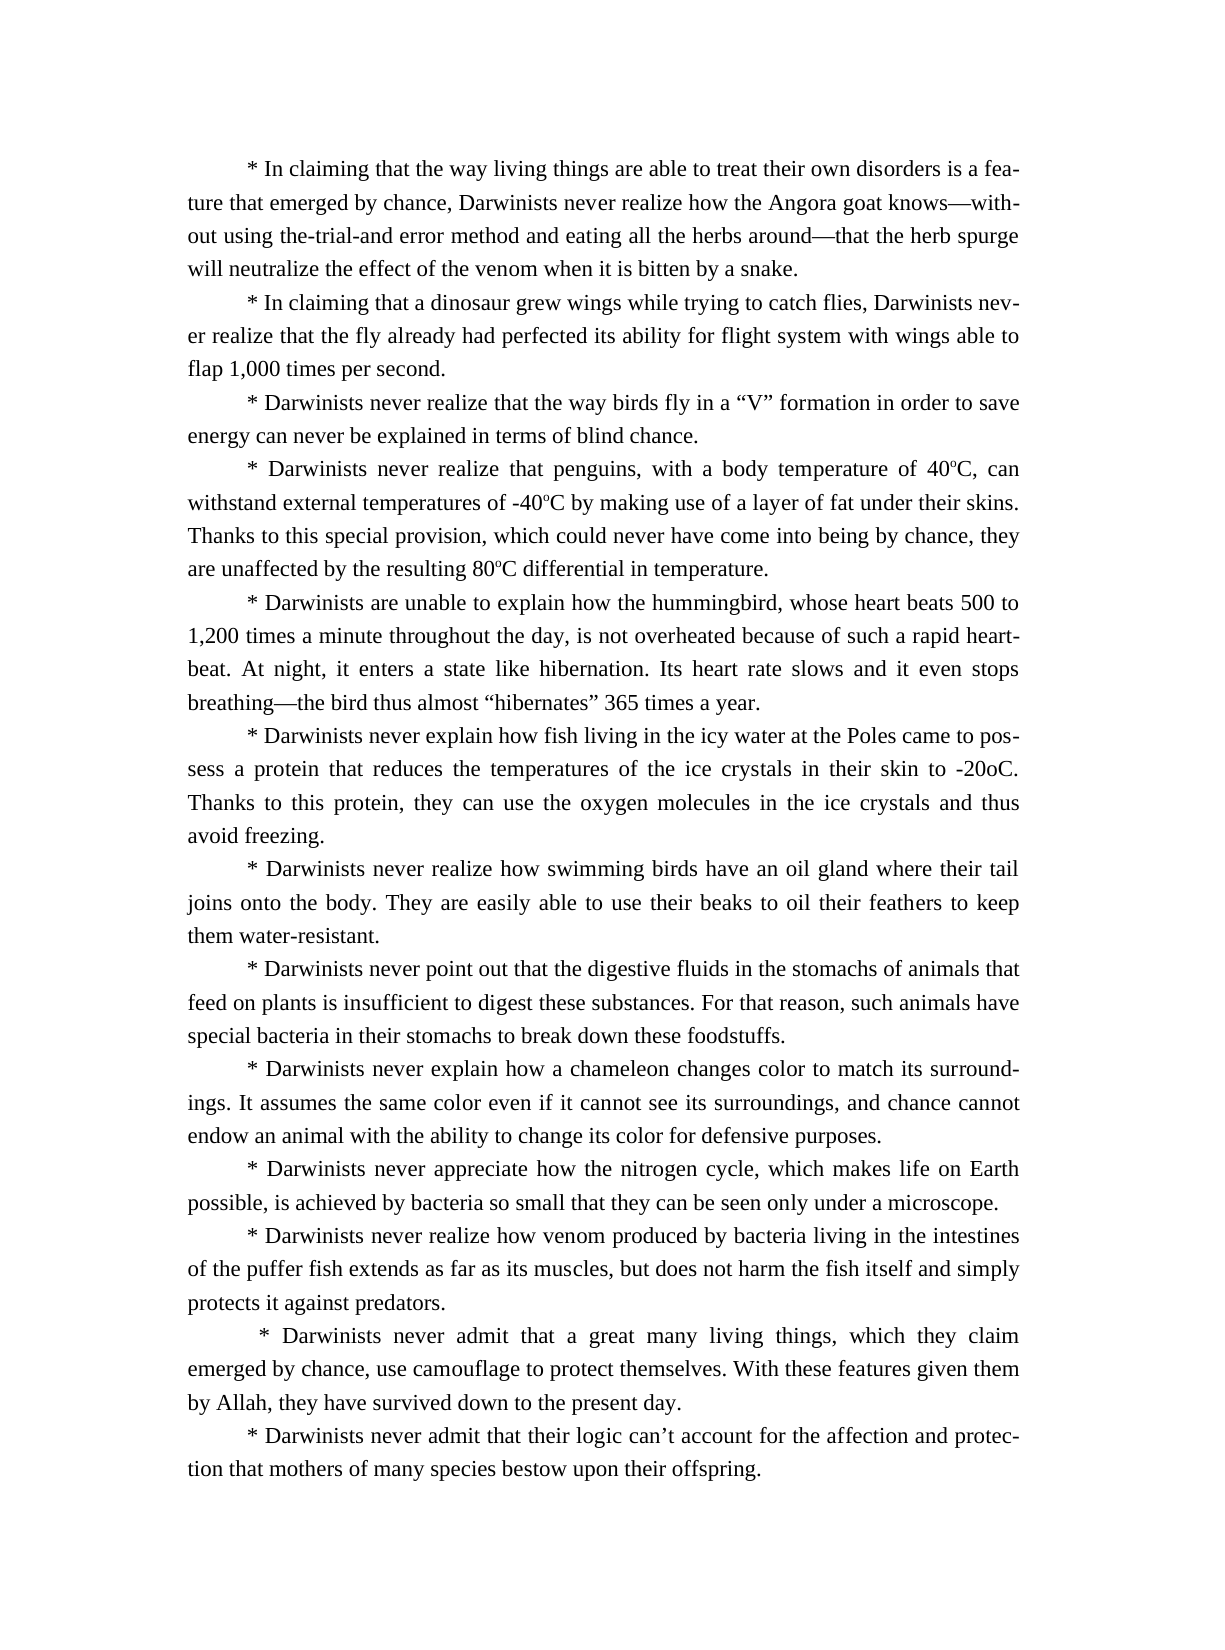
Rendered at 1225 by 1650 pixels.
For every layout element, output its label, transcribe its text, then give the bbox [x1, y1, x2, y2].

text * Darwinists nev­er ad­mit that a great many liv­ing things, which they claim emerged by chance, use cam­ou­flage to pro­tect them­selves. With these fea­tures giv­en them by Allah, they have sur­vived down to the present day. [187, 1317, 1020, 1417]
text * In claim­ing that a di­no­saur grew wings while try­ing to catch flies, Darwinists nev­er re­al­ize that the fly al­ready had per­fect­ed its abil­i­ty for flight sys­tem with wings able to flap 1,000 times per sec­ond. [187, 283, 1020, 383]
text * Darwinists nev­er ex­plain how a cha­me­leon chan­ges col­or to match its sur­round­ings. It as­sumes the same col­or even if it can­not see its sur­round­ings, and chance can­not en­dow an an­i­mal with the abil­i­ty to change its col­or for de­fen­sive pur­pos­es. [187, 1050, 1020, 1150]
text * Darwinists nev­er re­al­ize that pen­guins, with a body tem­per­a­ture of 40oC, can with­stand ex­ter­nal tem­per­a­tures of -40oC by mak­ing use of a lay­er of fat un­der their skins. Thanks to this spe­cial pro­vi­sion, which could nev­er have come in­to be­ing by chance, they are un­af­fect­ed by the re­sult­ing 80oC dif­fer­en­tial in tem­per­a­ture. [187, 450, 1020, 583]
text * Darwinists nev­er re­al­ize how ven­om pro­duced by bac­te­ria liv­ing in the in­tes­tines of the puff­er fish ex­tends as far as its mus­cles, but does not harm the fish it­self and sim­ply pro­tects it against pred­a­tors. [187, 1217, 1020, 1317]
text * Darwinists nev­er re­al­ize that the way birds fly in a “V” for­ma­tion in or­der to save en­er­gy can nev­er be ex­plained in terms of blind chance. [187, 383, 1020, 450]
text * Darwinists nev­er re­al­ize how swim­ming birds have an oil gland where their tail joins on­to the body. They are eas­i­ly able to use their beaks to oil their feath­ers to keep them wa­ter-re­sist­ant. [187, 850, 1020, 950]
text * Darwinists nev­er ap­pre­ci­ate how the ni­tro­gen cy­cle, which makes life on Earth pos­si­ble, is achieved by bac­te­ria so small that they can be seen on­ly un­der a mi­cro­scope. [187, 1150, 1020, 1217]
text * Darwinists nev­er point out that the di­ges­tive flu­ids in the stom­achs of an­i­mals that feed on plants is in­suf­fi­cient to di­gest these sub­stan­ces. For that rea­son, such an­i­mals have spe­cial bac­te­ria in their stom­achs to break down these food­stuffs. [187, 950, 1020, 1050]
text * Darwinists nev­er ad­mit that their log­ic can’t ac­count for the af­fec­tion and pro­tec­tion that moth­ers of many spe­cies be­stow up­on their off­spring. [187, 1417, 1020, 1483]
text * Darwinists are un­a­ble to ex­plain how the hum­ming­bird, whose heart beats 500 to 1,200 times a minute through­out the day, is not over­heat­ed be­cause of such a rap­id heart­beat. At night, it en­ters a state like hi­ber­na­tion. Its heart rate slows and it even stops breath­ing—the bird thus al­most “hi­ber­nates” 365 times a year. [187, 583, 1020, 717]
text * Darwinists nev­er ex­plain how fish liv­ing in the icy wa­ter at the Poles came to pos­sess a pro­tein that re­du­ces the tem­per­a­tures of the ice crys­tals in their skin to -20oC. Thanks to this pro­tein, they can use the ox­y­gen mol­e­cu­les in the ice crys­tals and thus avoid freez­ing. [187, 717, 1020, 850]
text * In claim­ing that the way liv­ing things are able to treat their own dis­or­ders is a fea­ture that emerged by chance, Darwinists nev­er re­al­ize how the Angora goat knows—with­out us­ing the-tri­al-and er­ror meth­od and eat­ing all the herbs around—that the herb spurge will neu­tral­ize the ef­fect of the ven­om when it is bit­ten by a snake. [187, 150, 1020, 283]
